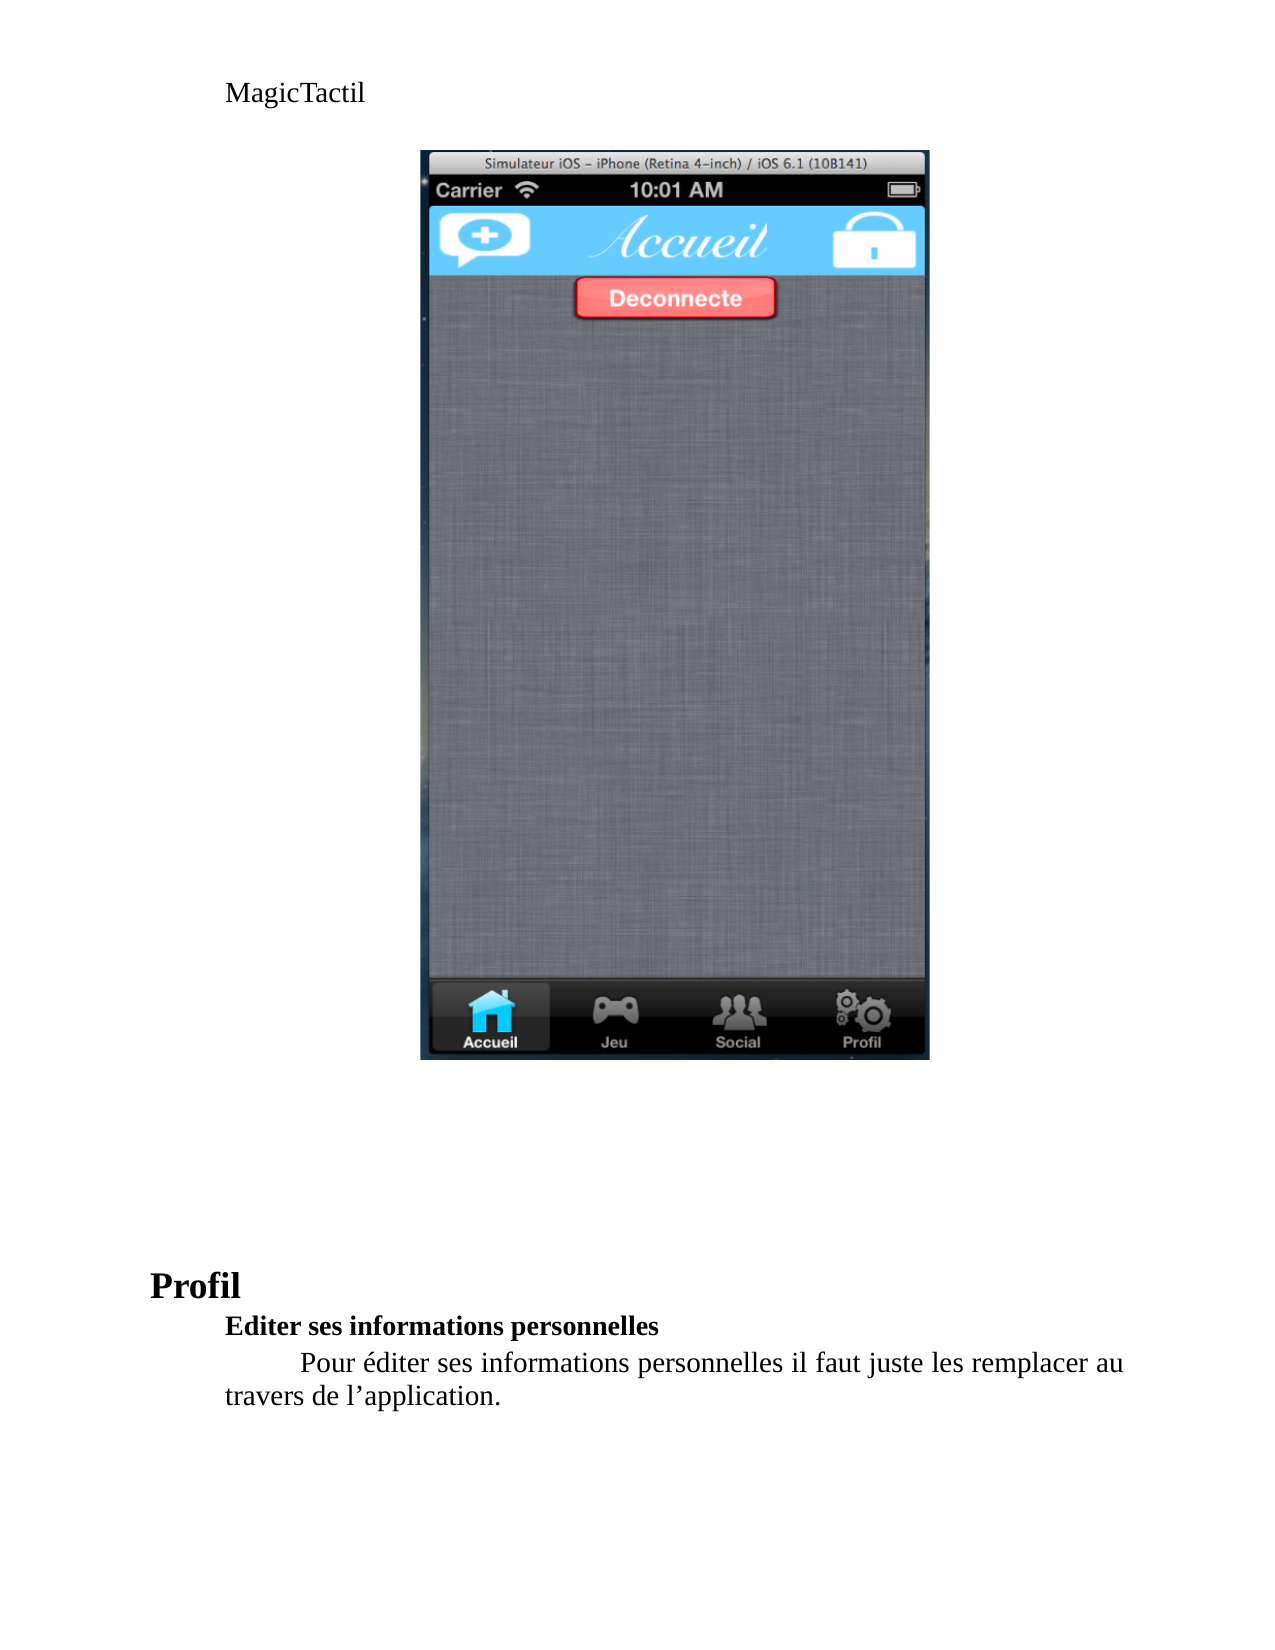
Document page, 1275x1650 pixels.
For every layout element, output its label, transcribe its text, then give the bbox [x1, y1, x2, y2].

subtitle Editer ses informations personnelles [150, 1309, 1125, 1342]
text Pour éditer ses informations personnelles il faut juste les remplacer au travers de l’application. [225, 1345, 1125, 1412]
subtitle Profil [150, 1263, 1125, 1307]
picture [420, 150, 930, 1060]
